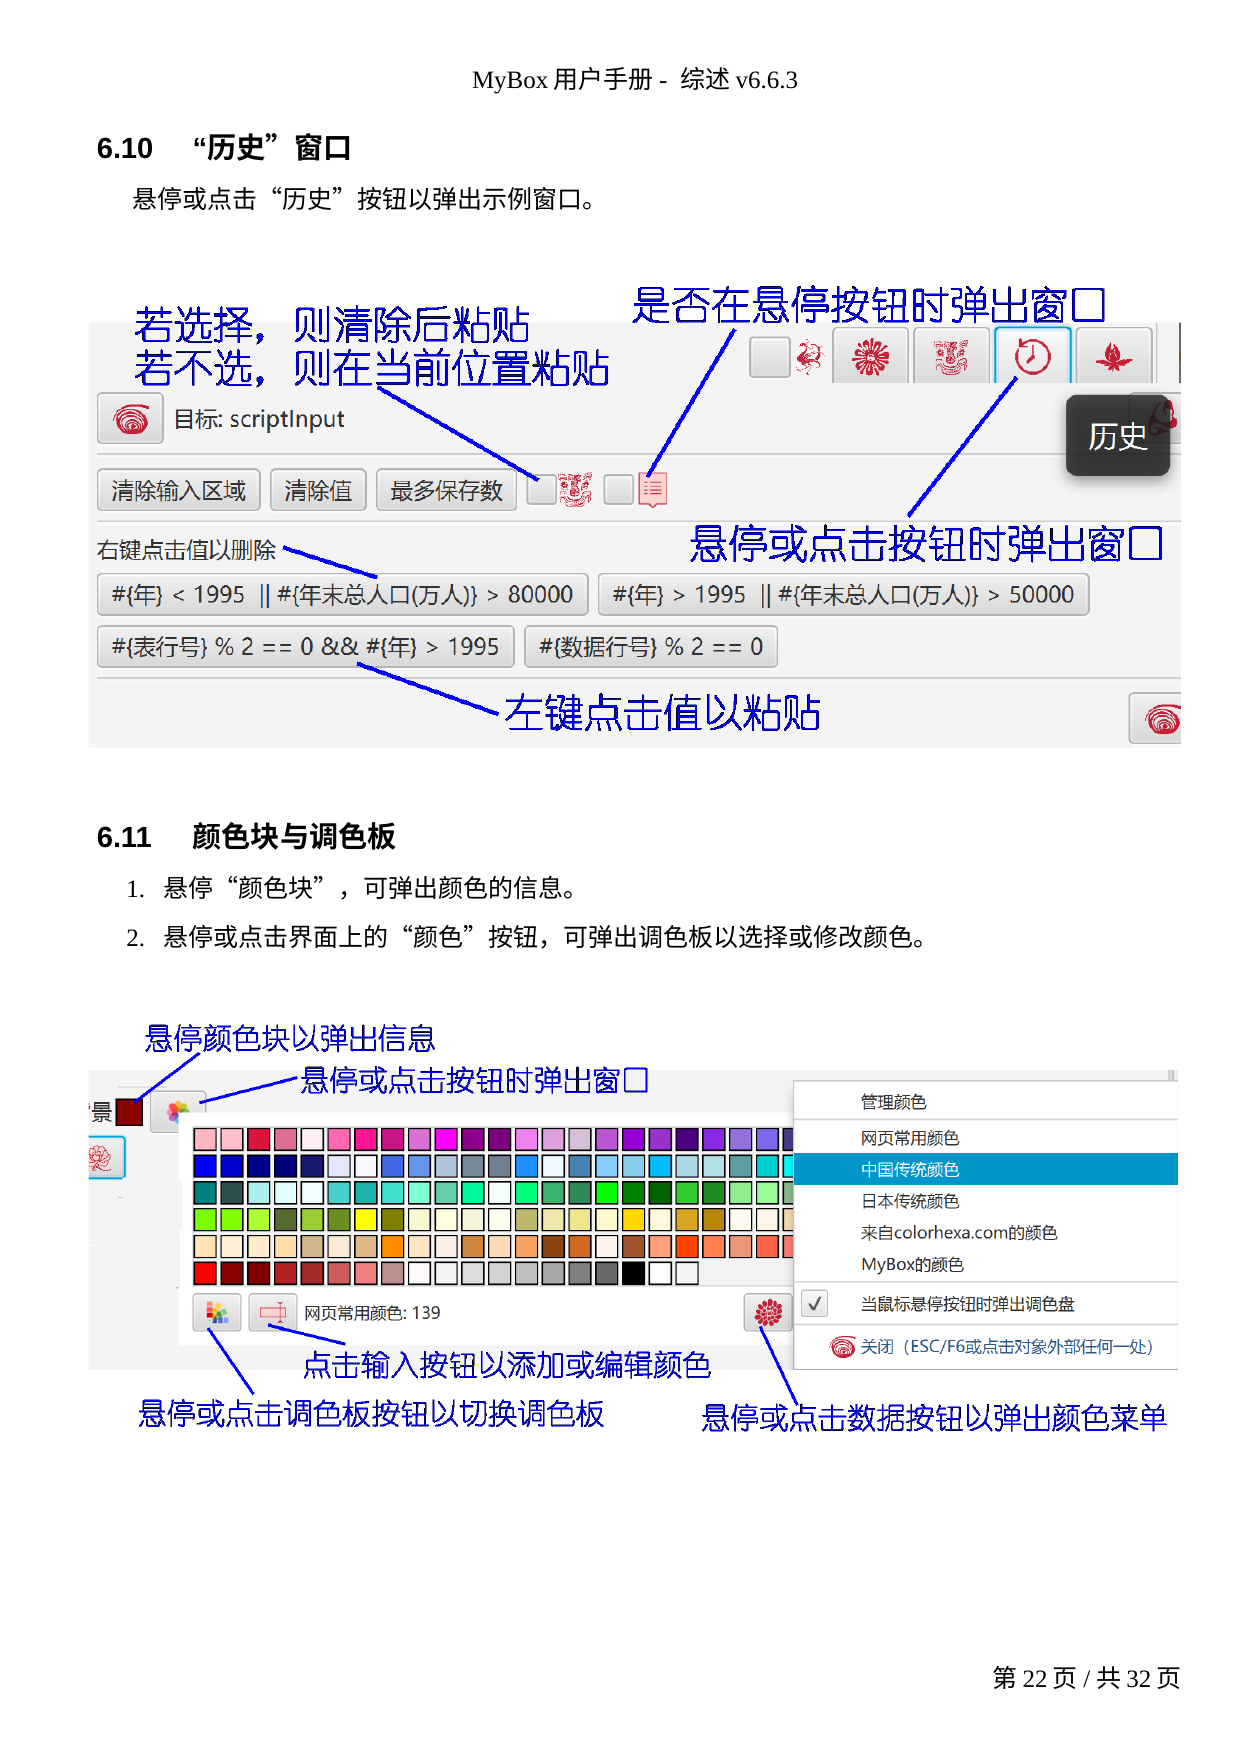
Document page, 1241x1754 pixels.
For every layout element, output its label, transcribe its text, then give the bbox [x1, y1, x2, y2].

subtitle 颜色块与调色板 [88, 814, 1181, 856]
list 悬停“颜色块”，可弹出颜色的信息。 [126, 869, 1181, 905]
text 悬停或点击“历史”按钮以弹出示例窗口。 [88, 179, 1181, 216]
picture [88, 1007, 1182, 1445]
subtitle “历史”窗口 [88, 125, 1181, 167]
list 悬停或点击界面上的“颜色”按钮，可弹出调色板以选择或修改颜色。 [126, 917, 1181, 954]
picture [88, 269, 1182, 748]
picture [88, 1138, 123, 1177]
